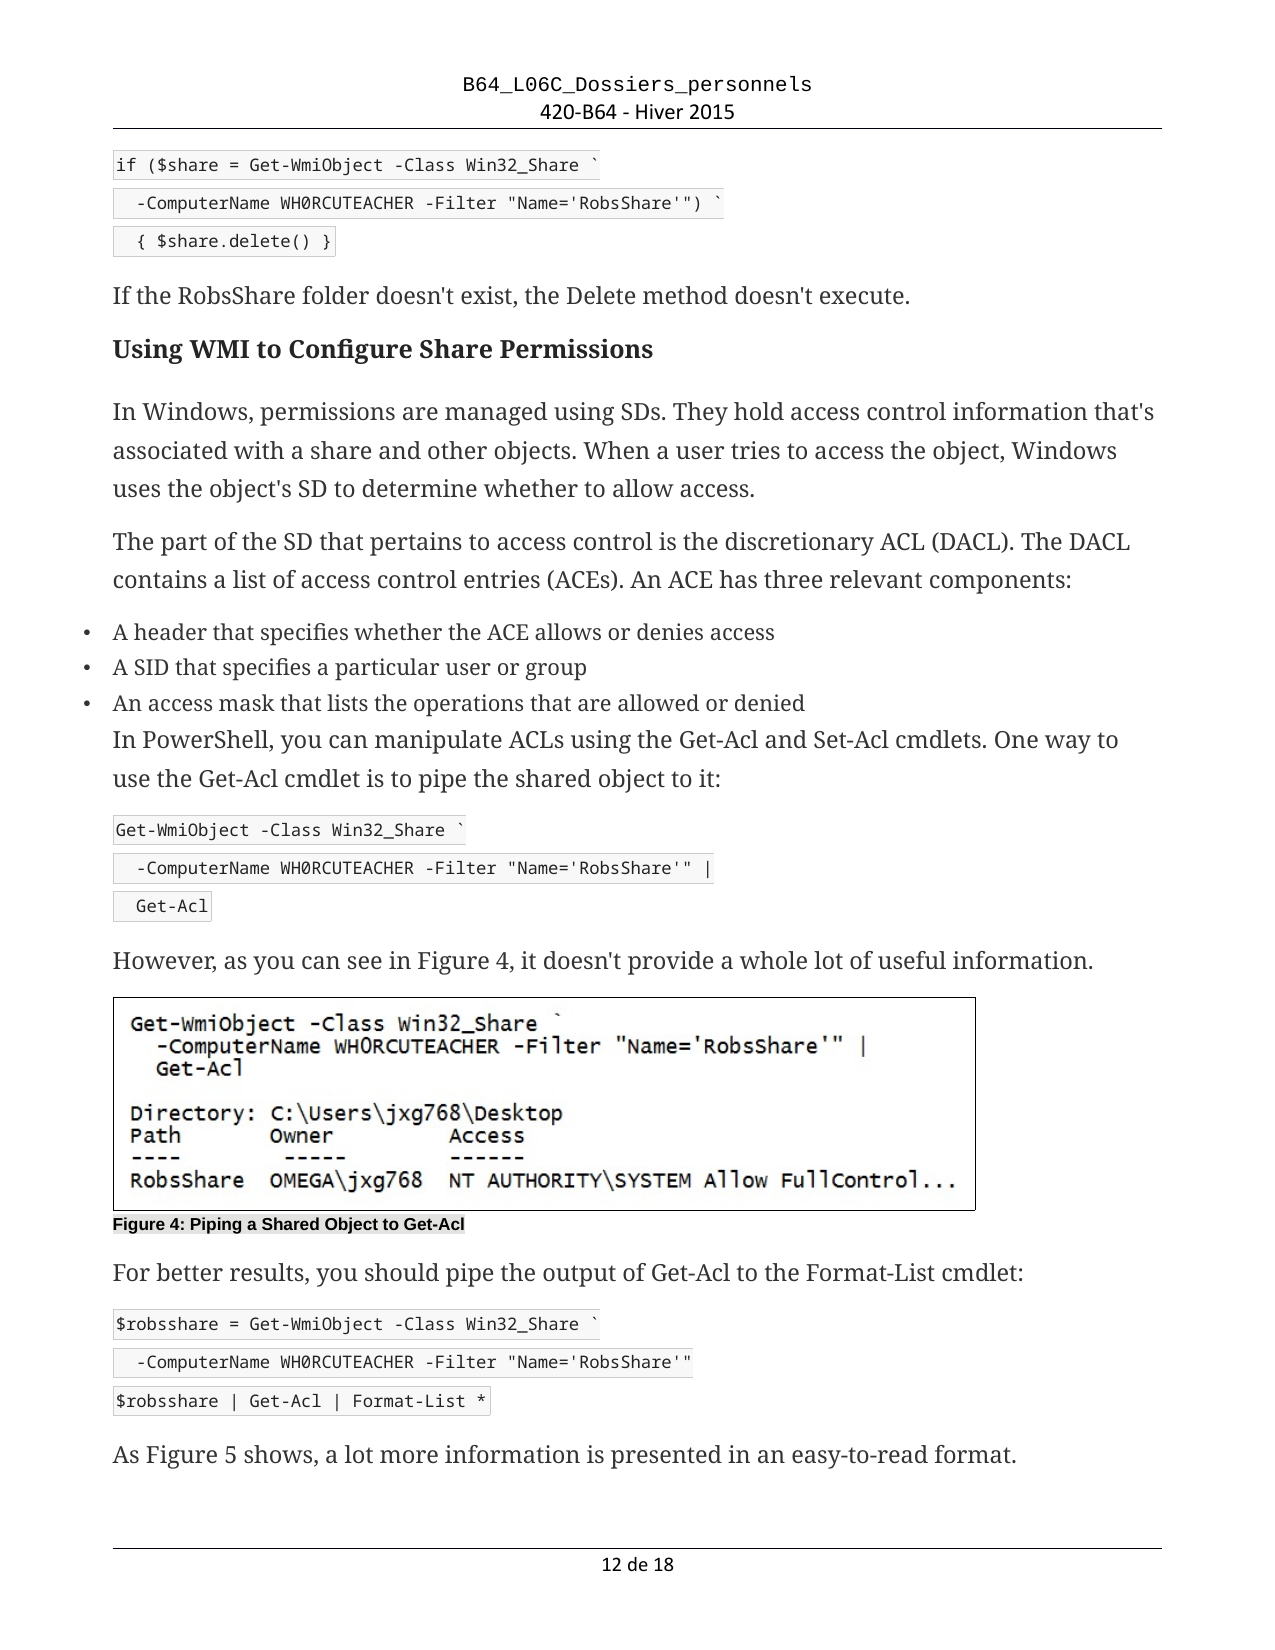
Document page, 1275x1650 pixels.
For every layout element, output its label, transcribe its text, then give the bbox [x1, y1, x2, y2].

text Get-WmiObject -Class Win32_Share ` -ComputerName WH0RCUTEACHER -Filter "Name='RobsShare'" | Get-Acl [112, 815, 1162, 921]
list An access mask that lists the operations that are allowed or denied [112, 688, 1162, 718]
text However, as you can see in Figure 4, it doesn't provide a whole lot of useful information. [112, 944, 1162, 976]
text The part of the SD that pertains to access control is the discretionary ACL (DACL). The DACL contains a list of access control entries (ACEs). An ACE has three relevant components: [112, 525, 1162, 596]
list A SID that specifies a particular user or group [112, 652, 1162, 682]
text $robsshare = Get-WmiObject -Class Win32_Share ` -ComputerName WH0RCUTEACHER -Filter "Name='RobsShare'" $robsshare | Get-Acl | Format-List * [112, 1309, 1162, 1415]
subtitle Using WMI to Configure Share Permissions [112, 332, 1162, 366]
text In PowerShell, you can manipulate ACLs using the Get-Acl and Set-Acl cmdlets. One way to use the Get-Acl cmdlet is to pipe the shared object to it: [112, 724, 1162, 794]
picture [114, 998, 975, 1210]
text In Windows, permissions are managed using SDs. They hold access control information that's associated with a share and other objects. When a user tries to access the object, Windows uses the object's SD to determine whether to allow access. [112, 396, 1162, 504]
text If the RobsShare folder doesn't exist, the Delete method doesn't execute. [112, 279, 1162, 311]
list A header that specifies whether the ACE allows or denies access [112, 617, 1162, 646]
text if ($share = Get-WmiObject -Class Win32_Share ` -ComputerName WH0RCUTEACHER -Filter "Name='RobsShare'") ` { $share.delete() } [112, 150, 1162, 256]
text For better results, you should pipe the output of Get-Acl to the Format-List cmdlet: [112, 1256, 1162, 1288]
text Figure 4: Piping a Shared Object to Get-Acl [112, 1214, 1162, 1234]
text As Figure 5 shows, a lot more information is presented in an easy-to-read format. [112, 1439, 1162, 1471]
